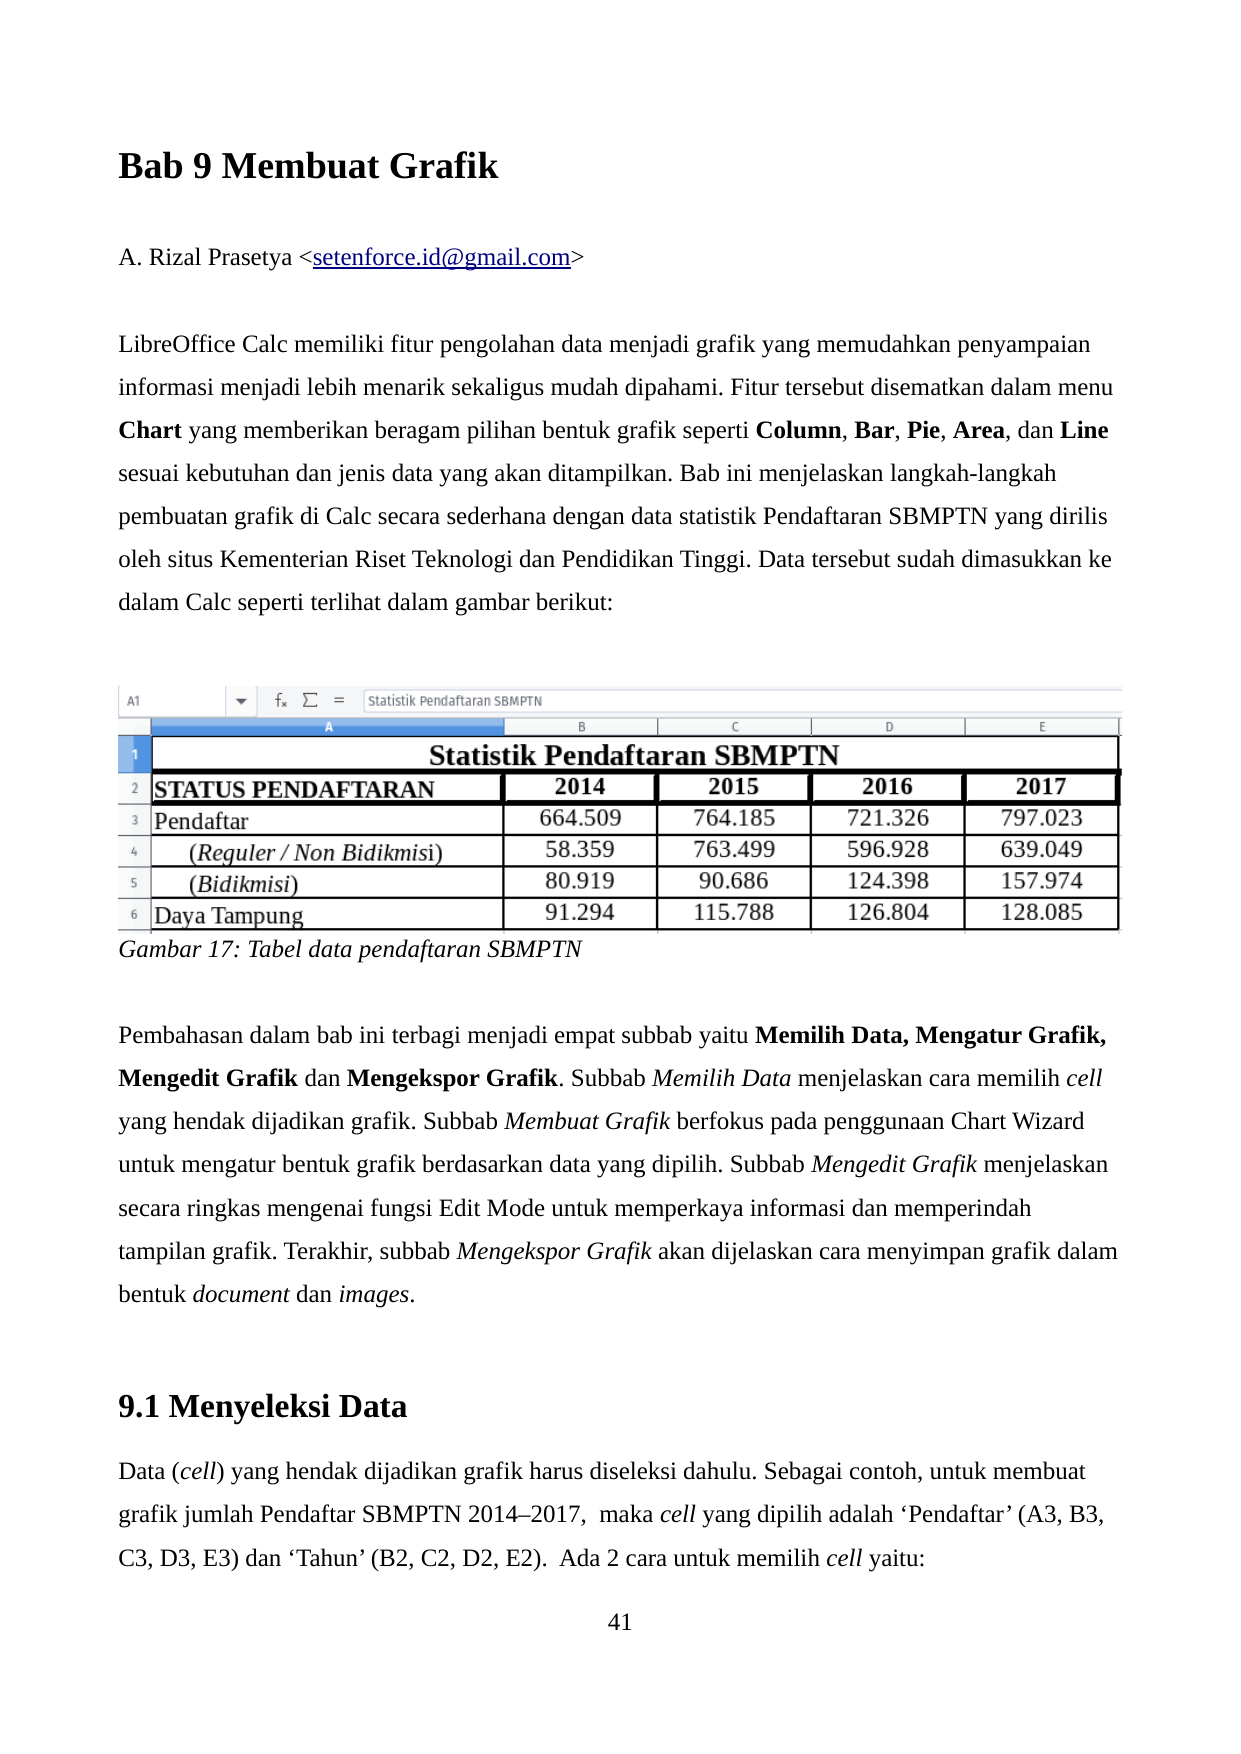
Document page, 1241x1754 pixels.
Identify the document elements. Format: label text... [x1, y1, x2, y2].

picture [118, 686, 1123, 934]
text Pembahasan dalam bab ini terbagi menjadi empat subbab yaitu Memilih Data, Mengatur Grafik, Mengedit Grafik dan Mengekspor Grafik. Subbab Memilih Data menjelaskan cara memilih cell yang hendak dijadikan grafik. Subbab Membuat Grafik berfokus pada penggunaan Chart Wizard untuk mengatur bentuk grafik berdasarkan data yang dipilih. Subbab Mengedit Grafik menjelaskan secara ringkas mengenai fungsi Edit Mode untuk memperkaya informasi dan memperindah tampilan grafik. Terakhir, subbab Mengekspor Grafik akan dijelaskan cara menyimpan grafik dalam bentuk document dan images. [118, 1020, 1122, 1308]
subtitle Bab 9 Membuat Grafik [118, 143, 1122, 187]
text LibreOffice Calc memiliki fitur pengolahan data menjadi grafik yang memudahkan penyampaian informasi menjadi lebih menarik sekaligus mudah dipahami. Fitur tersebut disematkan dalam menu Chart yang memberikan beragam pilihan bentuk grafik seperti Column, Bar, Pie, Area, dan Line sesuai kebutuhan dan jenis data yang akan ditampilkan. Bab ini menjelaskan langkah-langkah pembuatan grafik di Calc secara sederhana dengan data statistik Pendaftaran SBMPTN yang dirilis oleh situs Kementerian Riset Teknologi dan Pendidikan Tinggi. Data tersebut sudah dimasukkan ke dalam Calc seperti terlihat dalam gambar berikut: [118, 329, 1122, 616]
text Data (cell) yang hendak dijadikan grafik harus diseleksi dahulu. Sebagai contoh, untuk membuat grafik jumlah Pendaftar SBMPTN 2014–2017, maka cell yang dipilih adalah ‘Pendaftar’ (A3, B3, C3, D3, E3) dan ‘Tahun’ (B2, C2, D2, E2). Ada 2 cara untuk memilih cell yaitu: [118, 1456, 1122, 1571]
text Gambar 17: Tabel data pendaftaran SBMPTN [118, 934, 1122, 963]
text A. Rizal Prasetya <setenforce.id@gmail.com> [118, 242, 1122, 271]
subtitle 9.1 Menyeleksi Data [118, 1386, 1122, 1424]
